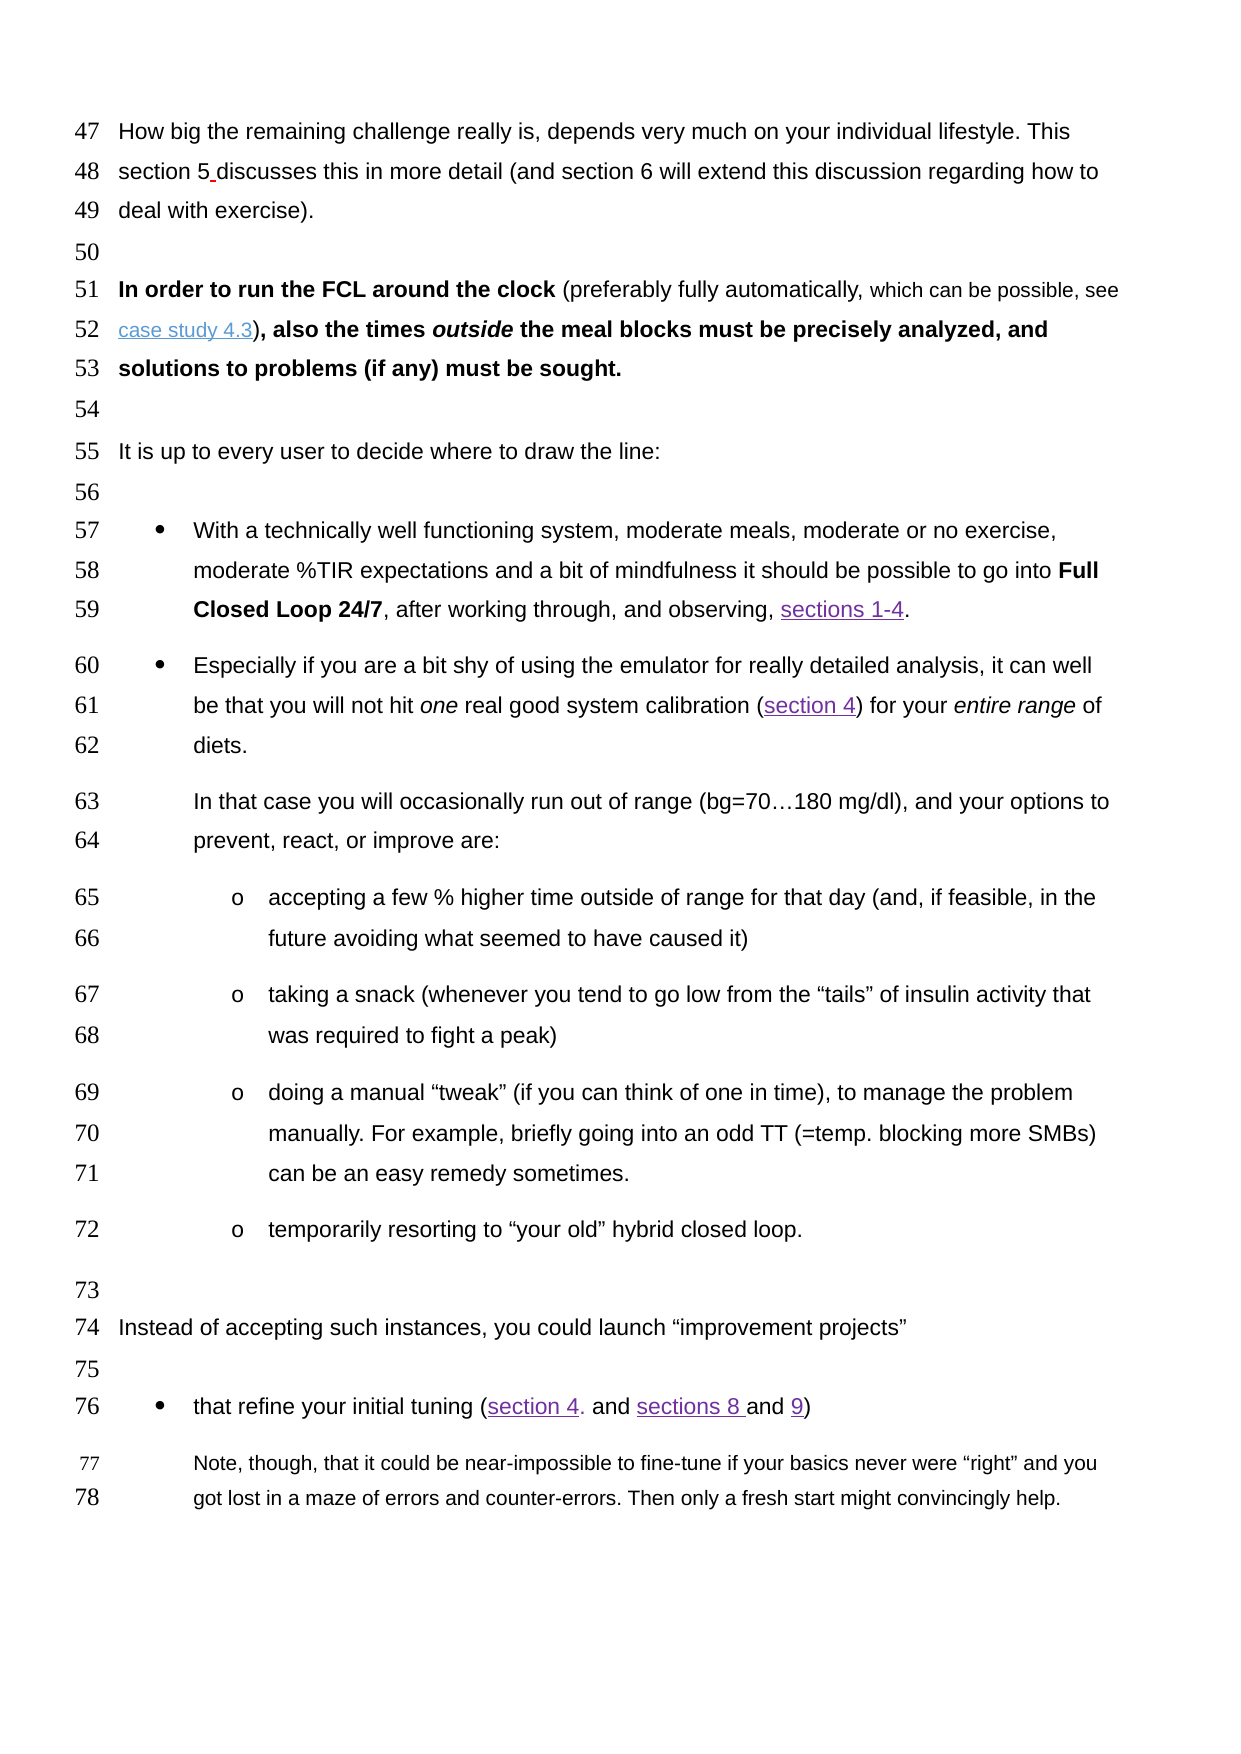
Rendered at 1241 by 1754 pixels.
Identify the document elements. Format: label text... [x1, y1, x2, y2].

text Instead of accepting such instances, you could launch “improvement projects” [118, 1314, 1122, 1341]
text How big the remaining challenge really is, depends very much on your individual lifestyle. This section 5 discusses this in more detail (and section 6 will extend this discussion regarding how to deal with exercise). [118, 118, 1122, 223]
text In order to run the FCL around the clock (preferably fully automatically, which can be possible, see case study 4.3), also the times outside the meal blocks must be precisely analyzed, and solutions to problems (if any) must be sought. [118, 276, 1122, 381]
list Note, though, that it could be near-impossible to fine-tune if your basics never were “right” and you got lost in a maze of errors and counter-errors. Then only a fresh start might convincingly help. [193, 1450, 1122, 1510]
list accepting a few % higher time outside of range for that day (and, if feasible, in the future avoiding what seemed to have caused it) [231, 883, 1122, 951]
list doing a manual “tweak” (if you can think of one in time), to manage the problem manually. For example, briefly going into an odd TT (=temp. blocking more SMBs) can be an easy remedy sometimes. [231, 1079, 1122, 1186]
list With a technically well functioning system, moderate meals, moderate or no exercise, moderate %TIR expectations and a bit of mindfulness it should be possible to go into Full Closed Loop 24/7, after working through, and observing, sections 1-4. [156, 517, 1122, 622]
list that refine your initial tuning (section 4. and sections 8 and 9) [156, 1393, 1122, 1420]
text It is up to every user to decide where to draw the line: [118, 438, 1122, 464]
list taking a snack (whenever you tend to go low from the “tails” of insulin activity that was required to fight a peak) [231, 981, 1122, 1049]
list In that case you will occasionally run out of range (bg=70…180 mg/dl), and your options to prevent, react, or improve are: [193, 788, 1122, 854]
list Especially if you are a bit shy of using the emulator for really detailed analysis, it can well be that you will not hit one real good system calibration (section 4) for your entire range of diets. [156, 652, 1122, 758]
list temporarily resorting to “your old” hybrid closed loop. [231, 1216, 1122, 1244]
